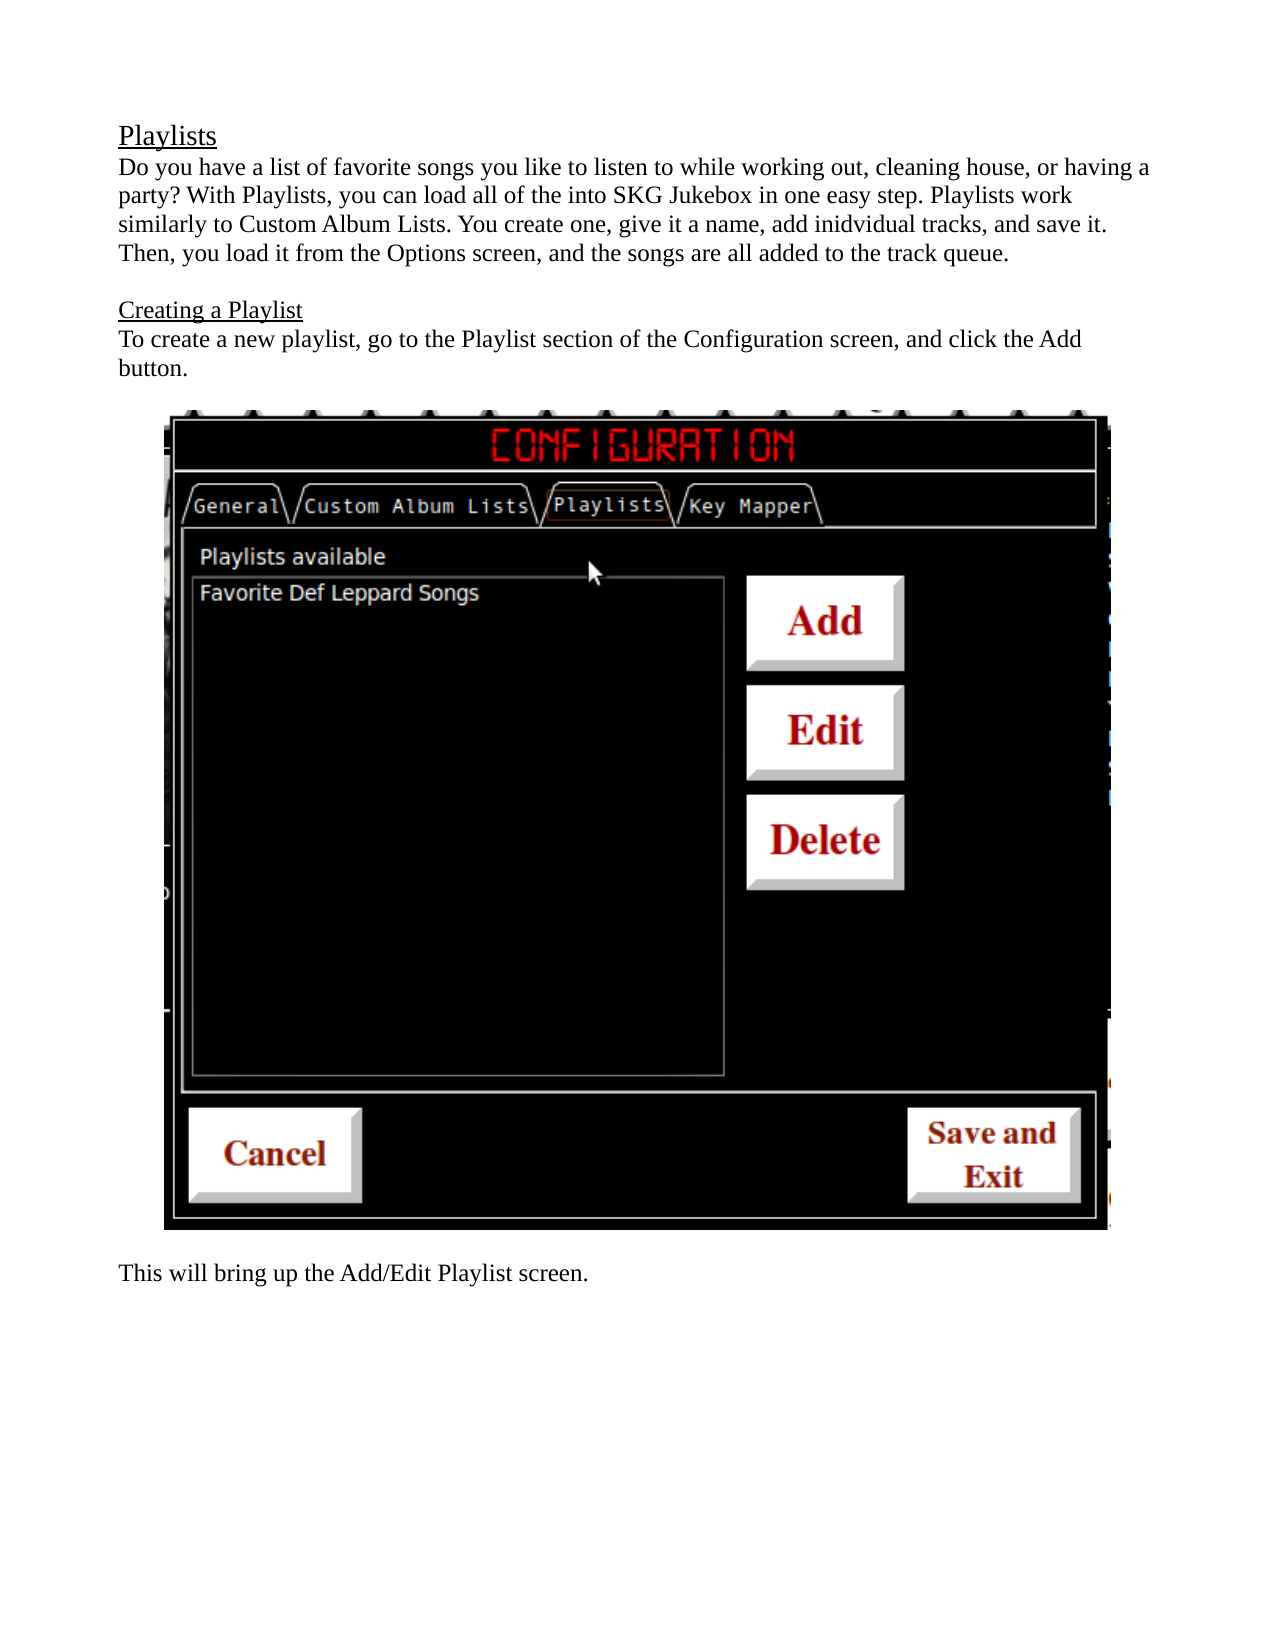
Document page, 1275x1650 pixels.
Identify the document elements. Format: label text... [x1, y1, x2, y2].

text Do you have a list of favorite songs you like to listen to while working out, cleaning house, or having a party? With Playlists, you can load all of the into SKG Jukebox in one easy step. Playlists work similarly to Custom Album Lists. You create one, give it a name, add inidvidual tracks, and save it. Then, you load it from the Options screen, and the songs are all added to the track queue. [118, 152, 1157, 267]
text This will bring up the Add/Edit Playlist screen. [118, 1258, 1157, 1287]
text Playlists [118, 118, 1157, 152]
text Creating a Playlist [118, 295, 1157, 324]
picture [164, 410, 1111, 1230]
text To create a new playlist, go to the Playlist section of the Configuration screen, and click the Add button. [118, 324, 1157, 382]
